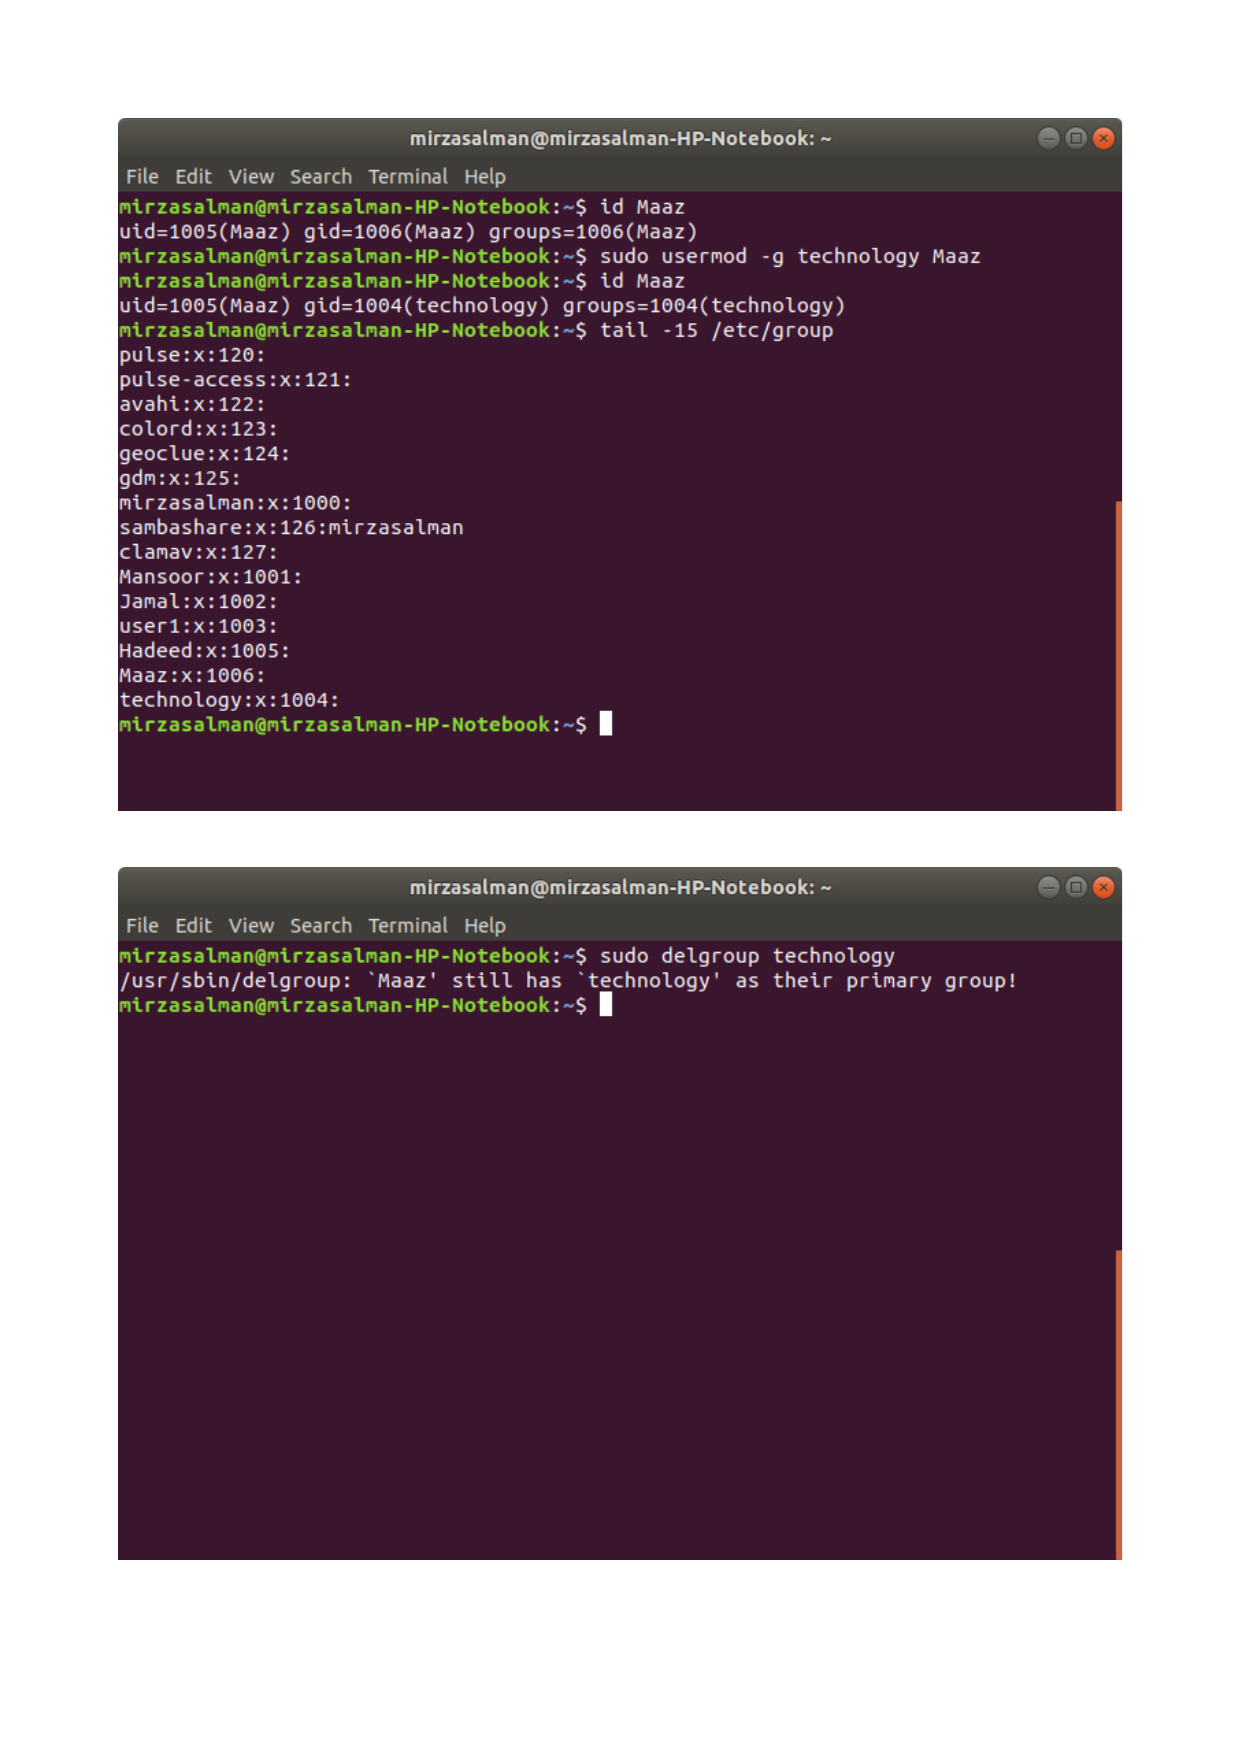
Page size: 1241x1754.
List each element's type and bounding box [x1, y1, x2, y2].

picture [118, 867, 1123, 1560]
picture [118, 118, 1123, 811]
